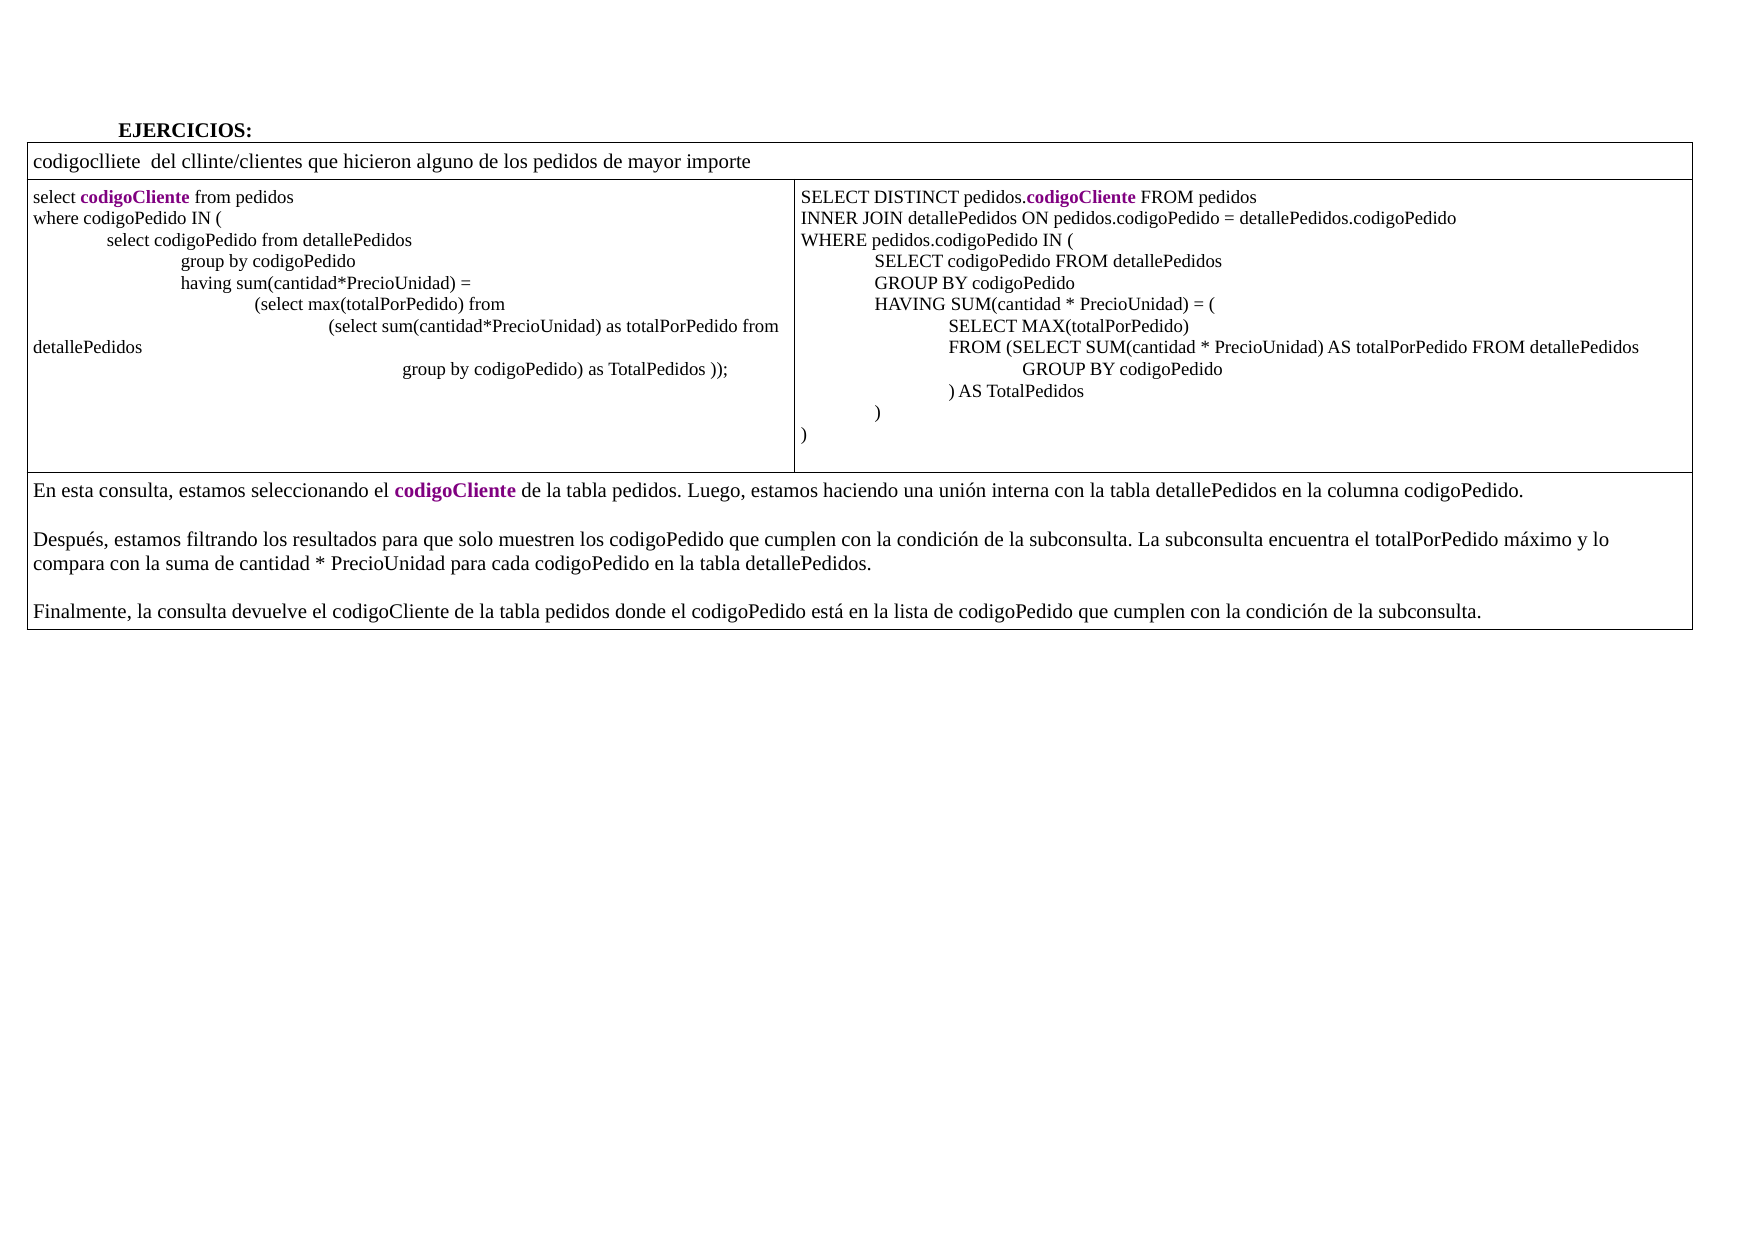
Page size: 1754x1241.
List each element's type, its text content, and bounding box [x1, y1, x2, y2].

table_header codigoclliete del cllinte/clientes que hicieron alguno de los pedidos de mayor importe [28, 143, 1692, 179]
table_cell select codigoCliente from pedidos where codigoPedido IN ( select codigoPedido from detallePedidos group by codigoPedido having sum(cantidad*PrecioUnidad) = (select max(totalPorPedido) from (select sum(cantidad*PrecioUnidad) as totalPorPedido from detallePedidos group by codigoPedido) as TotalPedidos )); [28, 180, 794, 472]
table_cell SELECT DISTINCT pedidos.codigoCliente FROM pedidos INNER JOIN detallePedidos ON pedidos.codigoPedido = detallePedidos.codigoPedido WHERE pedidos.codigoPedido IN ( SELECT codigoPedido FROM detallePedidos GROUP BY codigoPedido HAVING SUM(cantidad * PrecioUnidad) = ( SELECT MAX(totalPorPedido) FROM (SELECT SUM(cantidad * PrecioUnidad) AS totalPorPedido FROM detallePedidos GROUP BY codigoPedido ) AS TotalPedidos ) ) [795, 180, 1692, 472]
text EJERCICIOS: [118, 118, 1636, 142]
table_cell En esta consulta, estamos seleccionando el codigoCliente de la tabla pedidos. Luego, estamos haciendo una unión interna con la tabla detallePedidos en la columna codigoPedido. Después, estamos filtrando los resultados para que solo muestren los codigoPedido que cumplen con la condición de la subconsulta. La subconsulta encuentra el totalPorPedido máximo y lo compara con la suma de cantidad * PrecioUnidad para cada codigoPedido en la tabla detallePedidos. Finalmente, la consulta devuelve el codigoCliente de la tabla pedidos donde el codigoPedido está en la lista de codigoPedido que cumplen con la condición de la subconsulta. [28, 473, 1692, 628]
